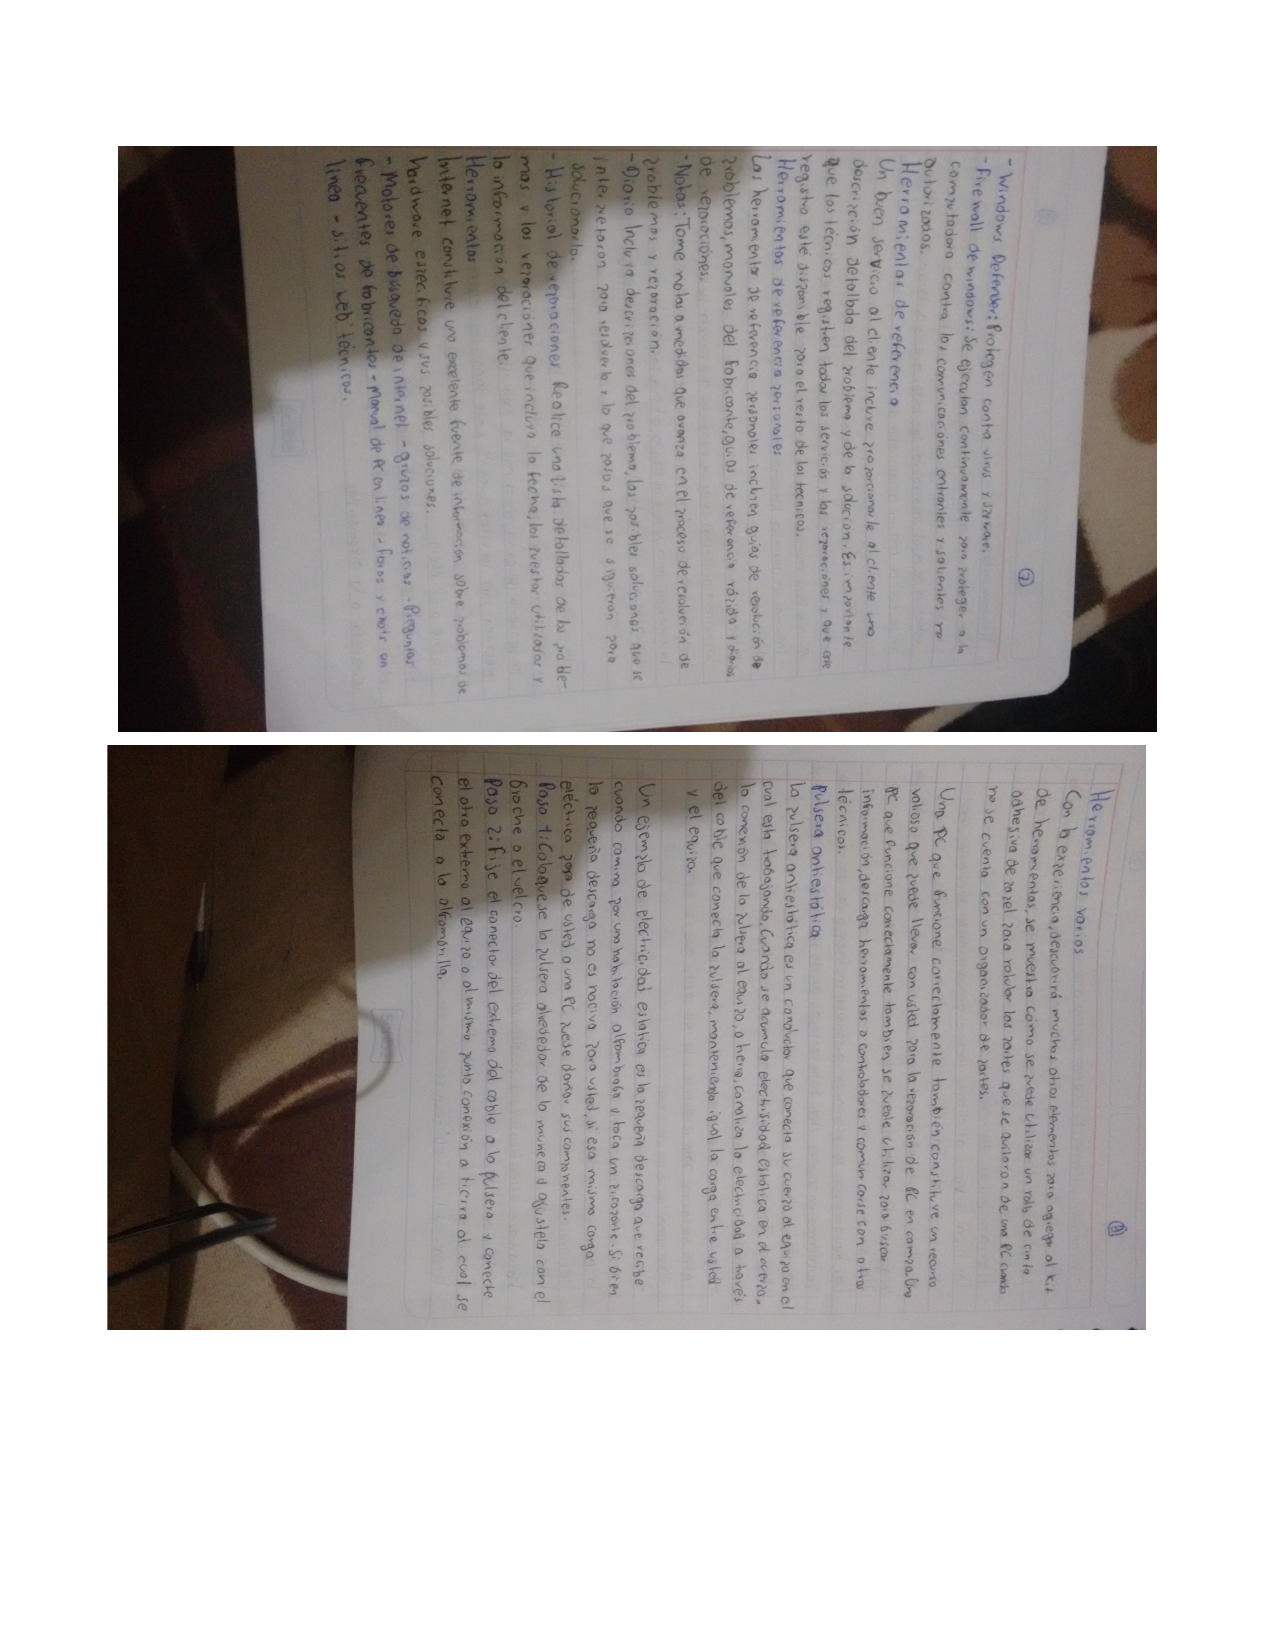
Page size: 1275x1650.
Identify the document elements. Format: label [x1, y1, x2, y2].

picture [107, 745, 1146, 1330]
picture [118, 146, 1157, 732]
